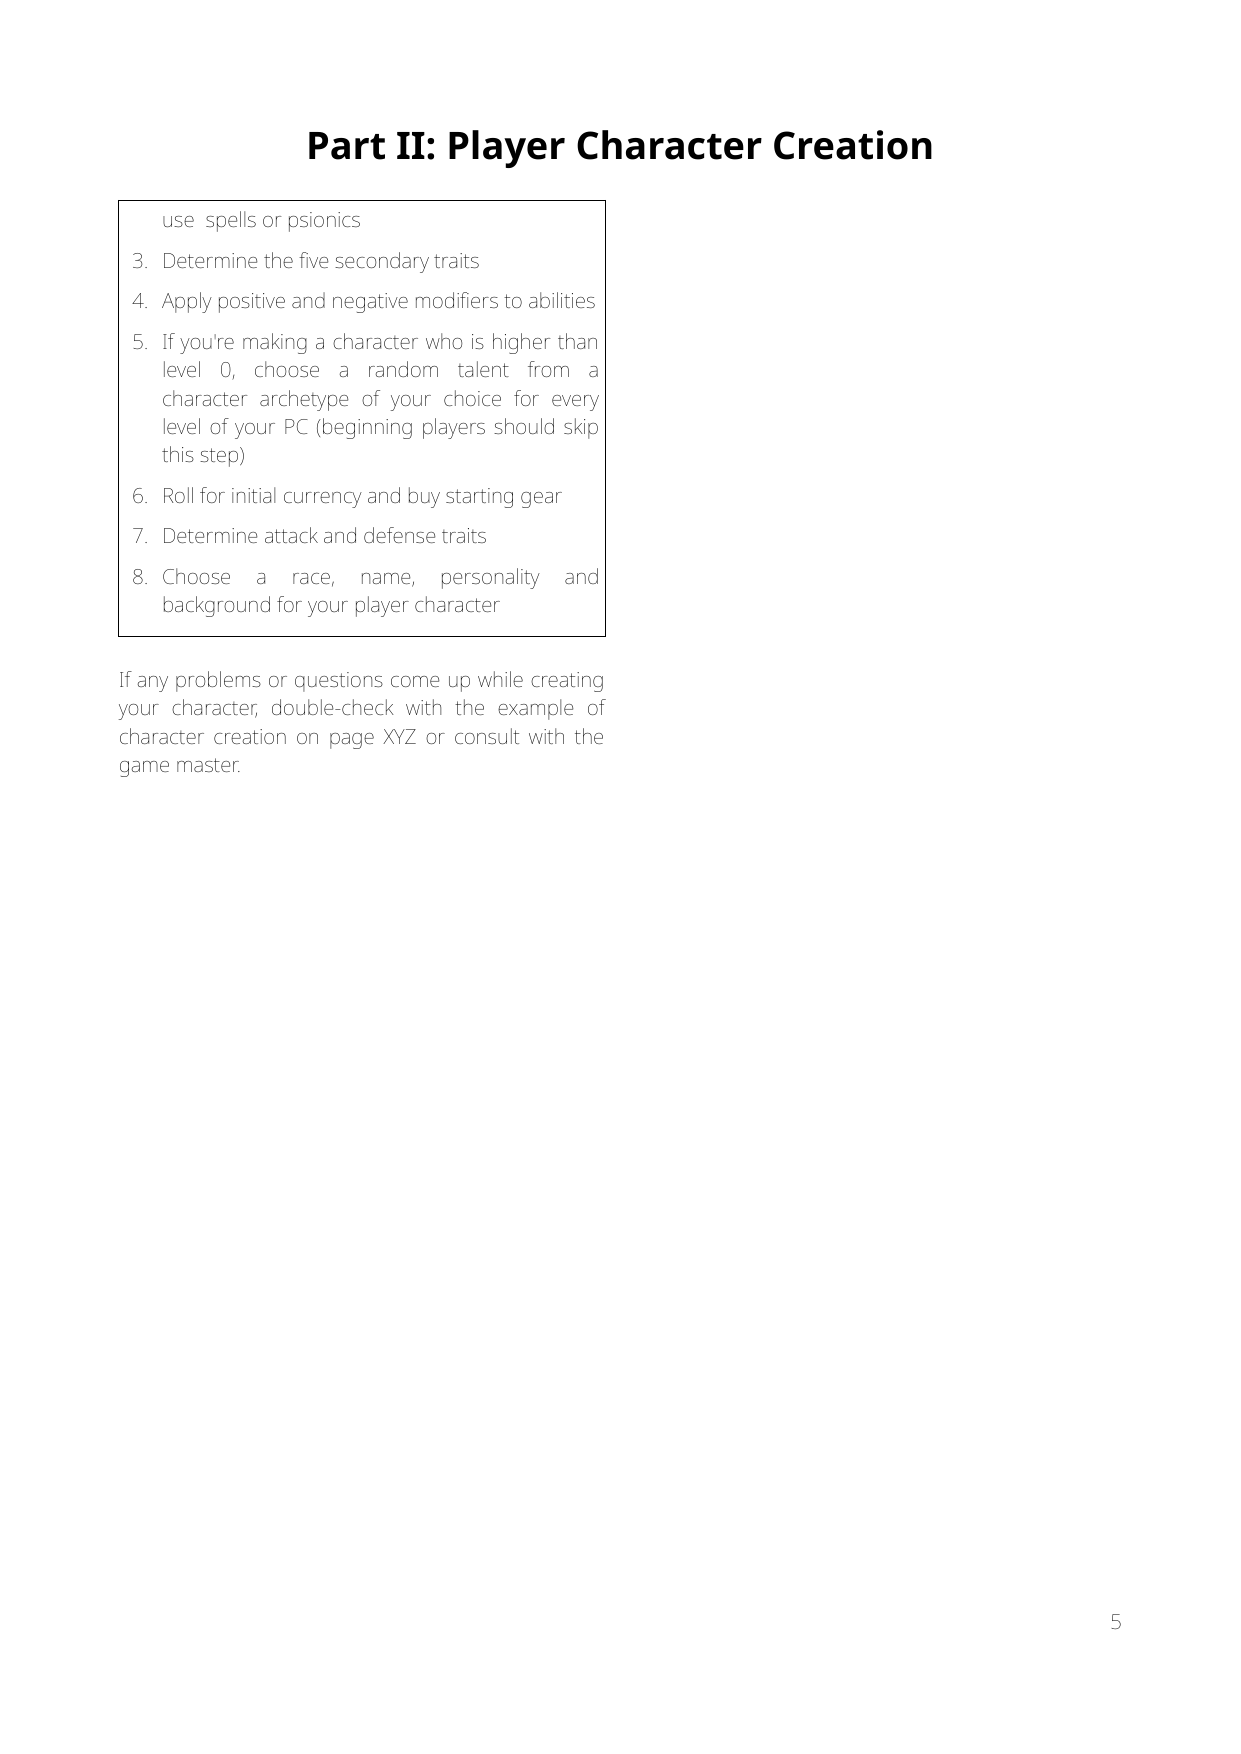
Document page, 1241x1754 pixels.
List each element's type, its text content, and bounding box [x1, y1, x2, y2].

table_header use spells or psionics Determine the five secondary traits Apply positive and negative modifiers to abilities If you're making a character who is higher than level 0, choose a random talent from a character archetype of your choice for every level of your PC (beginning players should skip this step) Roll for initial currency and buy starting gear Determine attack and defense traits Choose a race, name, personality and background for your player character [119, 201, 605, 636]
text If any problems or questions come up while creating your character, double-check with the example of character creation on page XYZ or consult with the game master. [118, 637, 605, 779]
